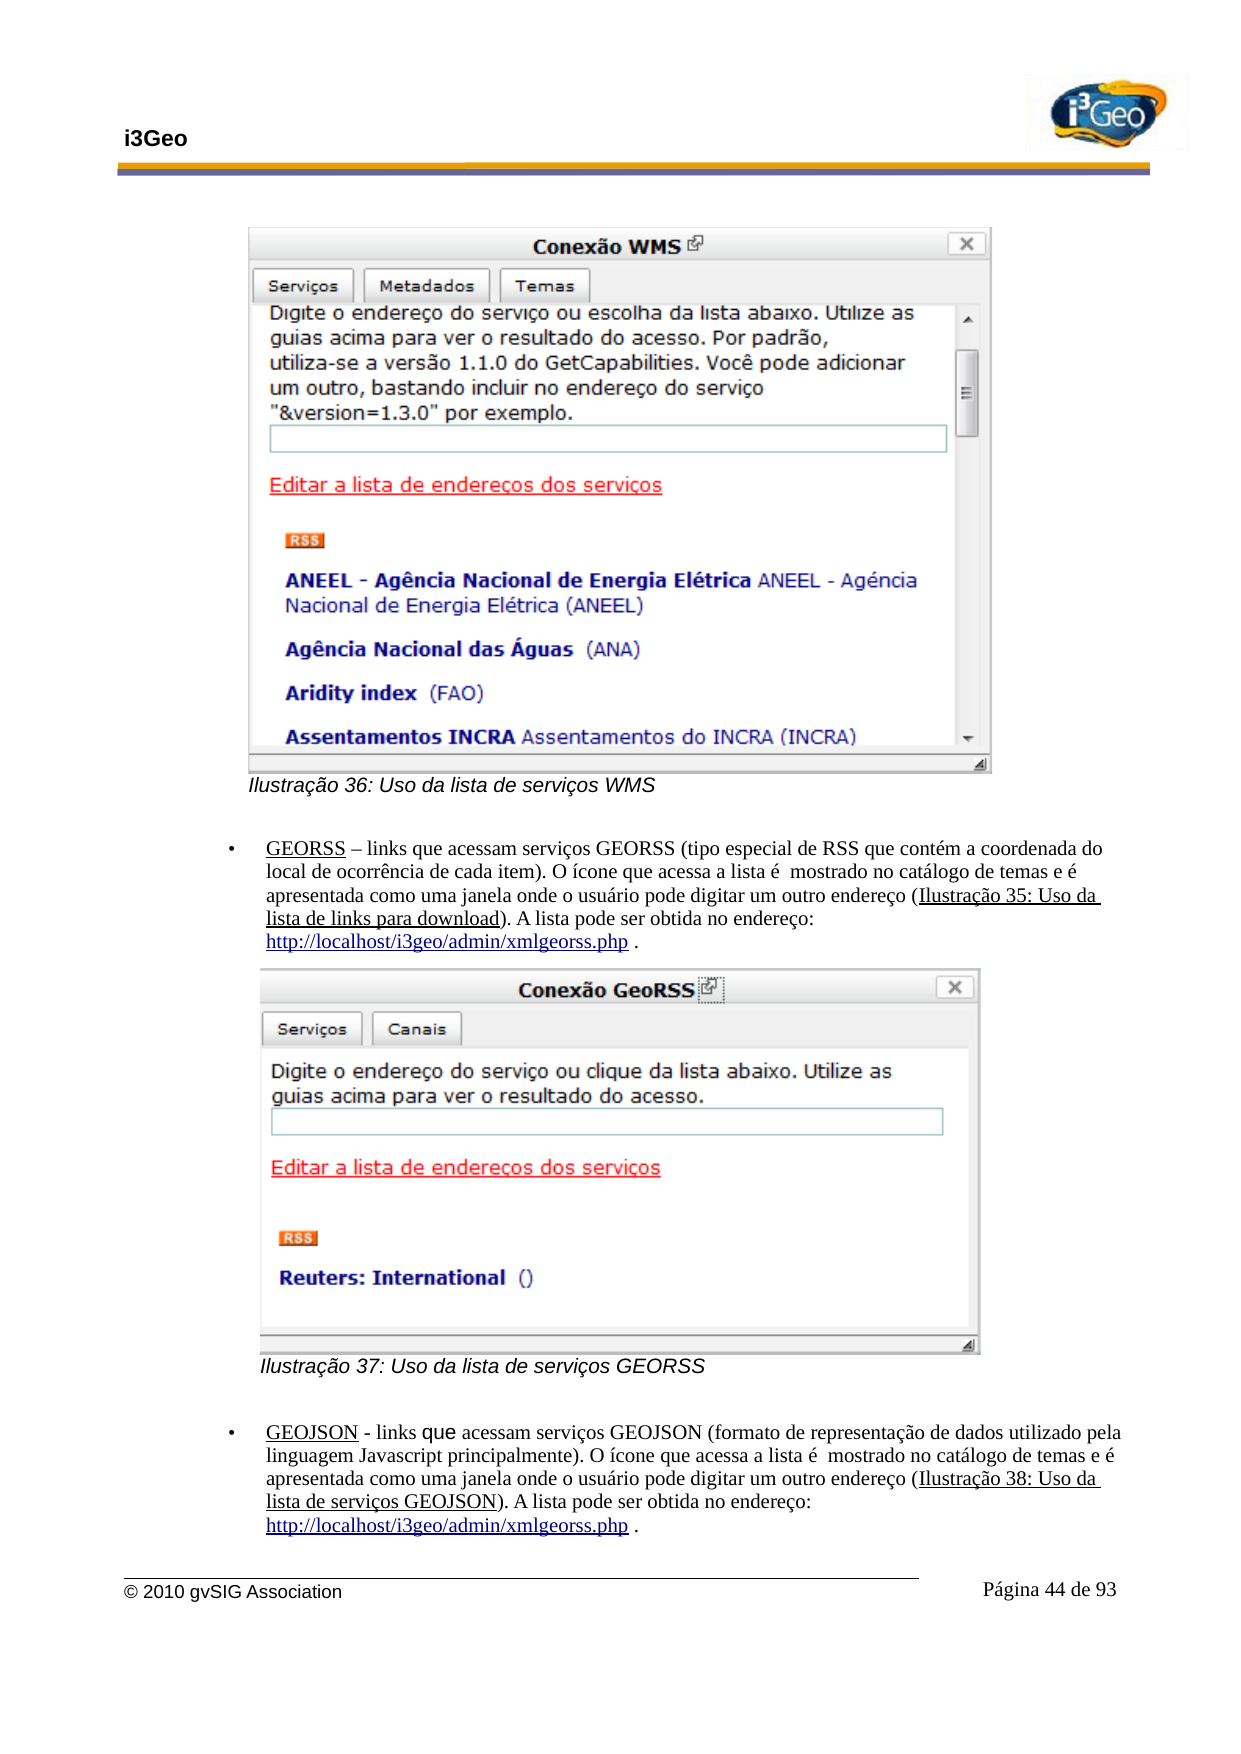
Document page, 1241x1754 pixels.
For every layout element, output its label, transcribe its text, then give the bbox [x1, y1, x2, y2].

text Ilustração 36: Uso da lista de serviços WMS [248, 774, 992, 797]
picture [248, 227, 993, 774]
picture [1025, 74, 1191, 151]
text Ilustração 37: Uso da lista de serviços GEORSS [260, 1355, 980, 1377]
list GEOJSON - links que acessam serviços GEOJSON (formato de representação de dados utilizado pela linguagem Javascript principalmente). O ícone que acessa a lista é mostrado no catálogo de temas e é apresentada como uma janela onde o usuário pode digitar um outro endereço (Ilustração 38: Uso da lista de serviços GEOJSON). A lista pode ser obtida no endereço: http://localhost/i3geo/admin/xmlgeorss.php . [228, 1421, 1122, 1537]
picture [259, 968, 981, 1355]
list GEORSS – links que acessam serviços GEORSS (tipo especial de RSS que contém a coordenada do local de ocorrência de cada item). O ícone que acessa a lista é mostrado no catálogo de temas e é apresentada como uma janela onde o usuário pode digitar um outro endereço (Ilustração 35: Uso da lista de links para download). A lista pode ser obtida no endereço: http://localhost/i3geo/admin/xmlgeorss.php . [228, 837, 1122, 953]
